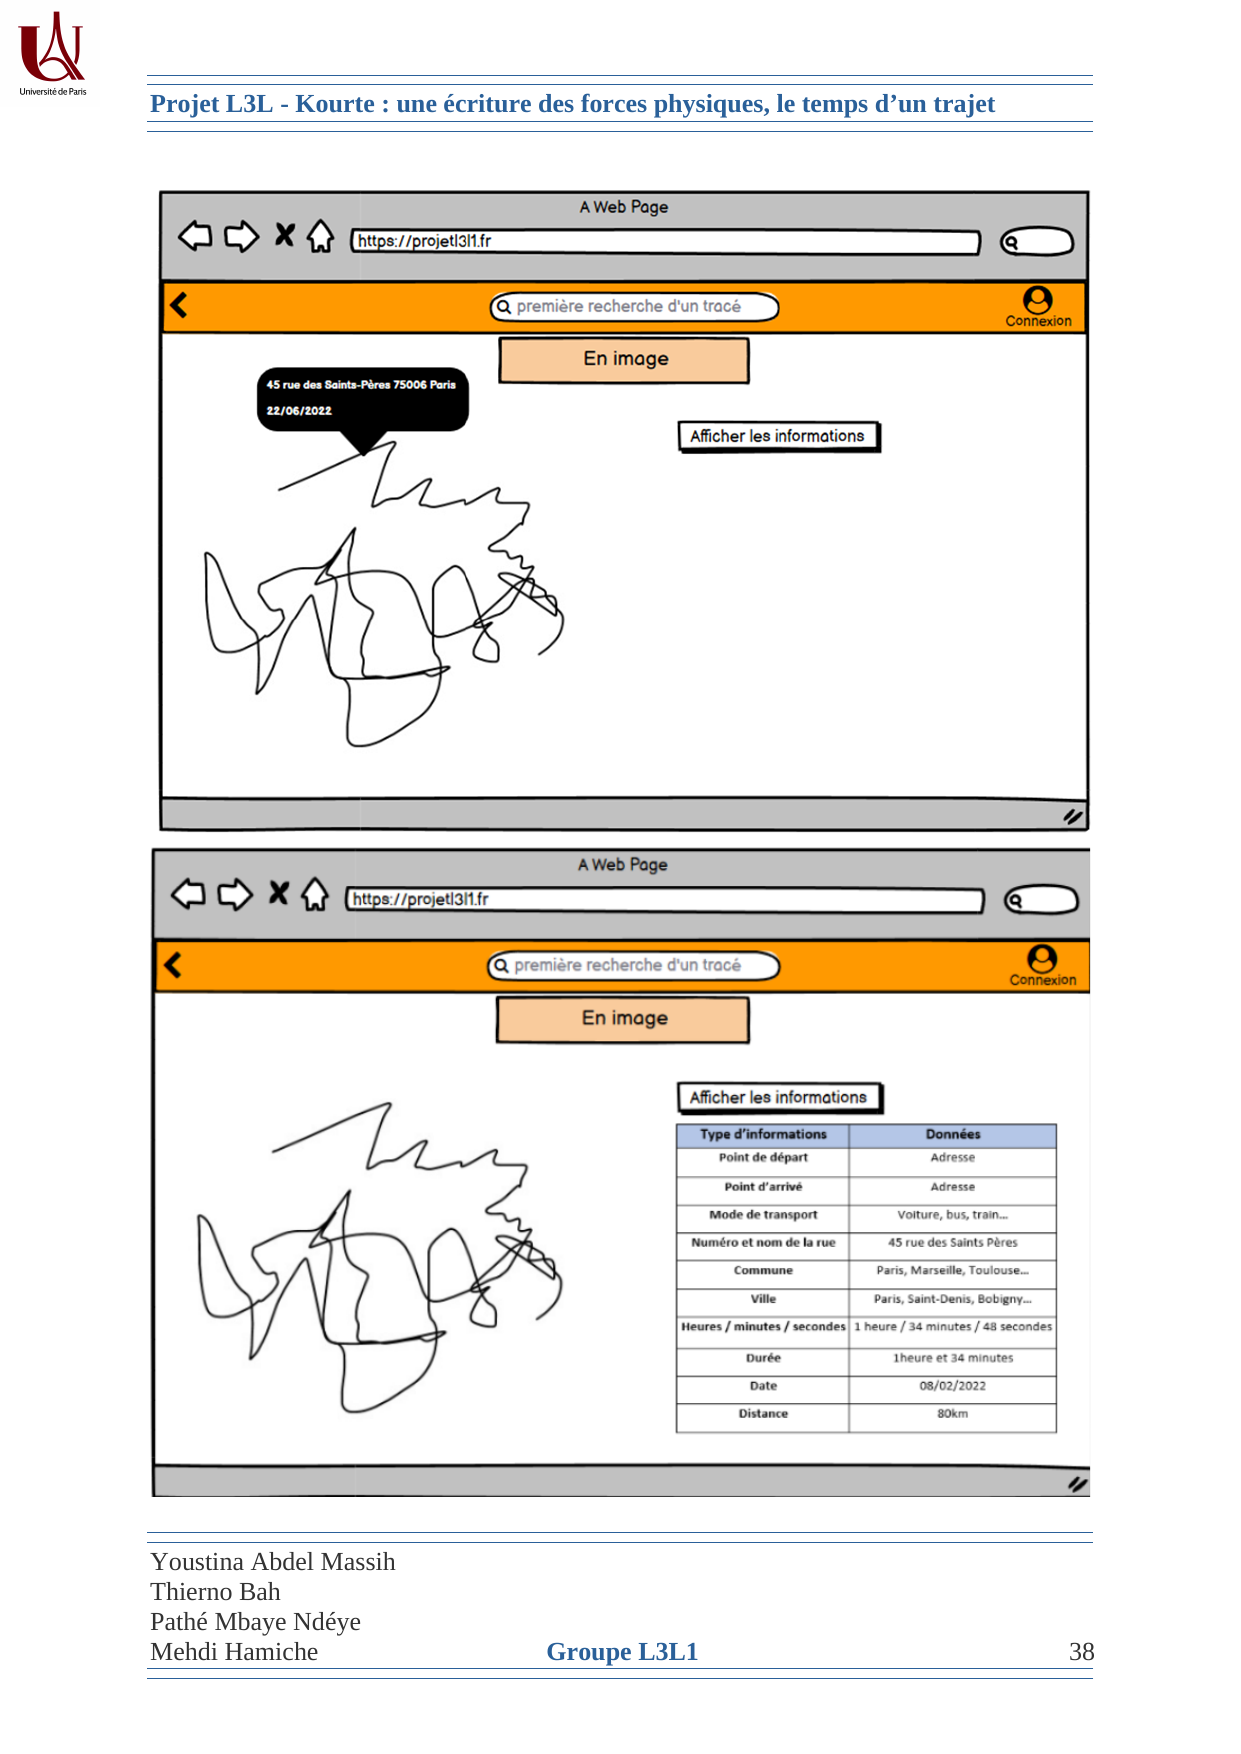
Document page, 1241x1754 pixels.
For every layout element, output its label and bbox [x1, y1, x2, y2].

picture [152, 182, 1094, 838]
picture [150, 847, 1091, 1497]
picture [0, 0, 101, 107]
